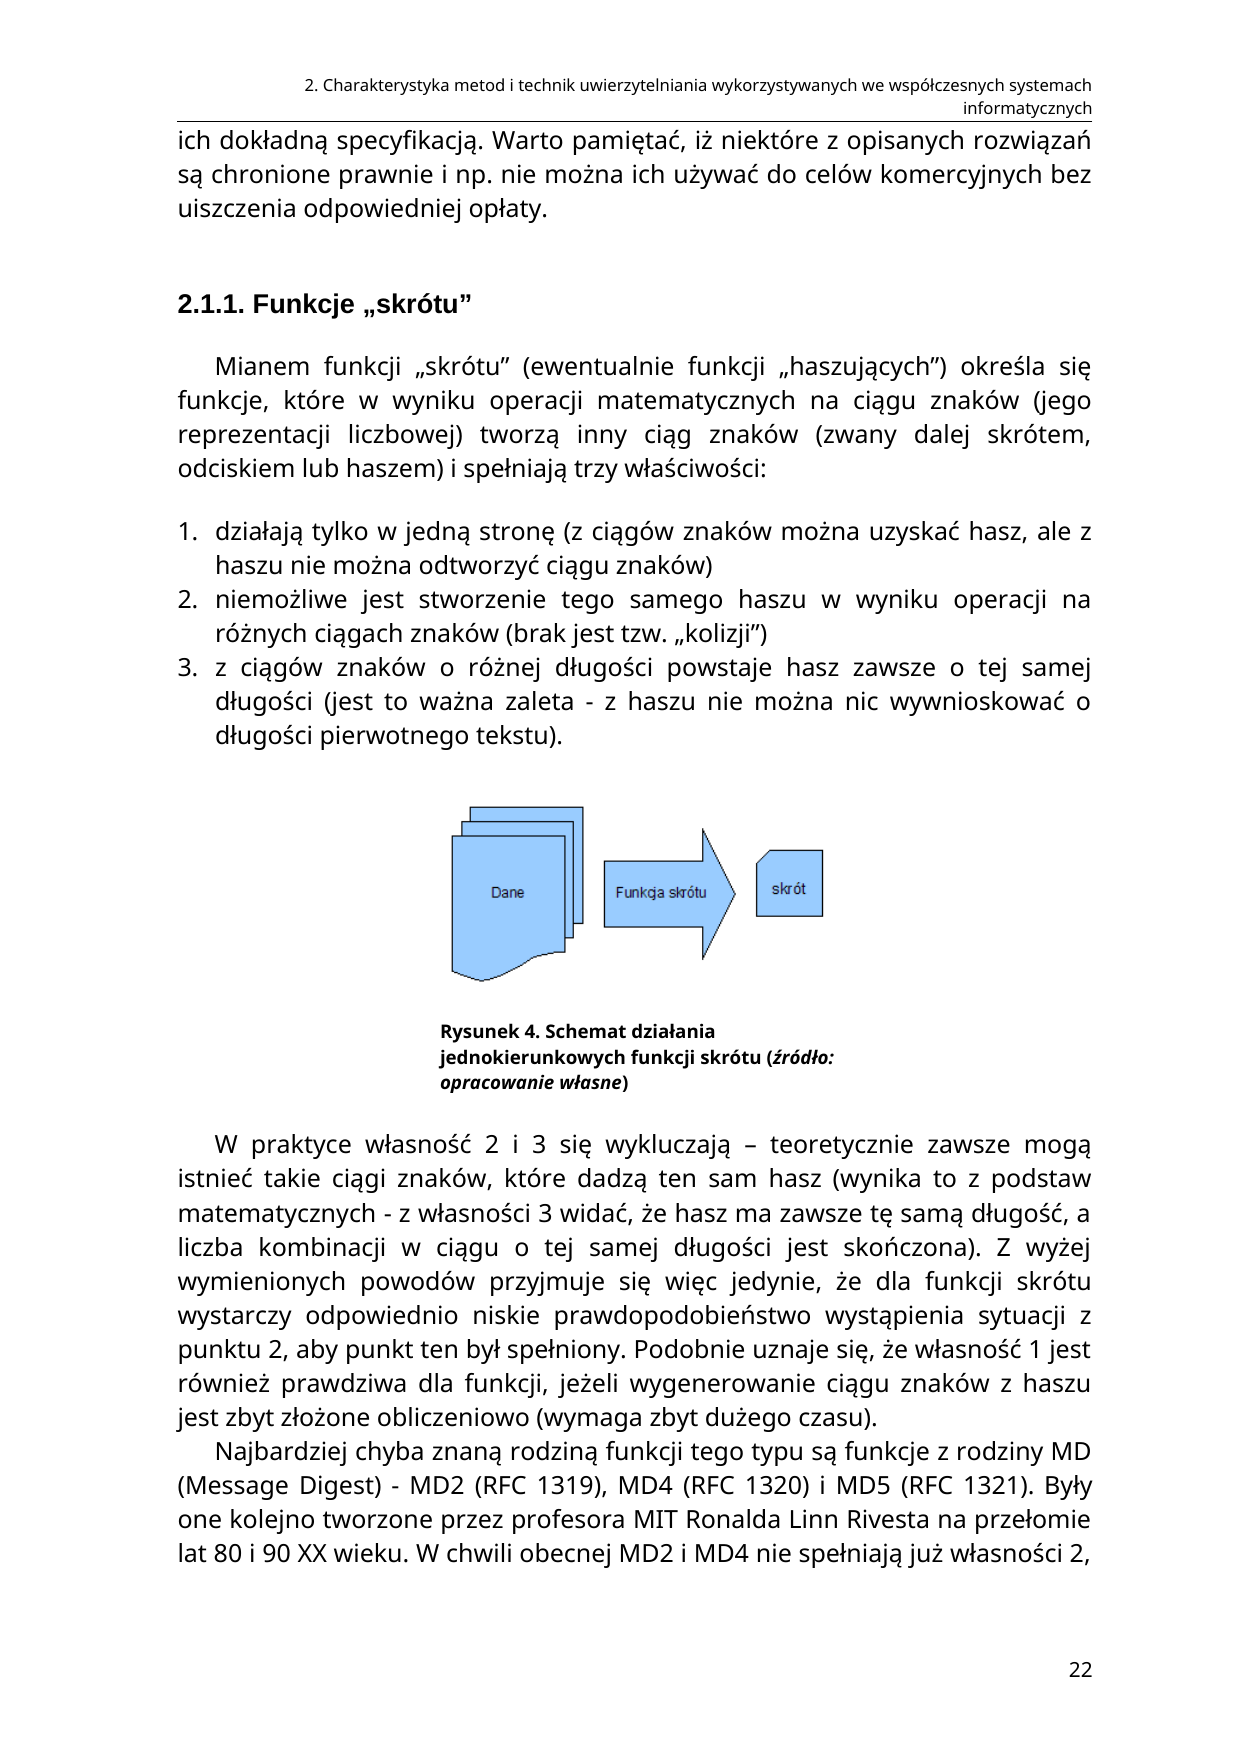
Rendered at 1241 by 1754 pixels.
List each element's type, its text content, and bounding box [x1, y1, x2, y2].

picture [435, 790, 834, 990]
subtitle 2.1.1. Funkcje „skrótu” [177, 288, 1092, 319]
text W praktyce własność 2 i 3 się wykluczają – teoretycznie zawsze mogą istnieć takie ciągi znaków, które dadzą ten sam hasz (wynika to z podstaw matematycznych - z własności 3 widać, że hasz ma zawsze tę samą długość, a liczba kombinacji w ciągu o tej samej długości jest skończona). Z wyżej wymienionych powodów przyjmuje się więc jedynie, że dla funkcji skrótu wystarczy odpowiednio niskie prawdopodobieństwo wystąpienia sytuacji z punktu 2, aby punkt ten był spełniony. Podobnie uznaje się, że własność 1 jest również prawdziwa dla funkcji, jeżeli wygenerowanie ciągu znaków z haszu jest zbyt złożone obliczeniowo (wymaga zbyt dużego czasu). [177, 1127, 1092, 1434]
list z ciągów znaków o różnej długości powstaje hasz zawsze o tej samej długości (jest to ważna zaleta - z haszu nie można nic wywnioskować o długości pierwotnego tekstu). [177, 650, 1092, 752]
list działają tylko w jedną stronę (z ciągów znaków można uzyskać hasz, ale z haszu nie można odtworzyć ciągu znaków) [177, 514, 1092, 582]
text Mianem funkcji „skrótu” (ewentualnie funkcji „haszujących”) określa się funkcje, które w wyniku operacji matematycznych na ciągu znaków (jego reprezentacji liczbowej) tworzą inny ciąg znaków (zwany dalej skrótem, odciskiem lub haszem) i spełniają trzy właściwości: [177, 348, 1092, 484]
text Najbardziej chyba znaną rodziną funkcji tego typu są funkcje z rodziny MD (Message Digest) - MD2 (RFC 1319), MD4 (RFC 1320) i MD5 (RFC 1321). Były one kolejno tworzone przez profesora MIT Ronalda Linn Rivesta na przełomie lat 80 i 90 XX wieku. W chwili obecnej MD2 i MD4 nie spełniają już własności 2, [177, 1434, 1092, 1570]
text Rysunek 4. Schemat działania jednokierunkowych funkcji skrótu (źródło: opracowanie własne) [440, 1018, 853, 1093]
list niemożliwe jest stworzenie tego samego haszu w wyniku operacji na różnych ciągach znaków (brak jest tzw. „kolizji”) [177, 582, 1092, 650]
text ich dokładną specyfikacją. Warto pamiętać, iż niektóre z opisanych rozwiązań są chronione prawnie i np. nie można ich używać do celów komercyjnych bez uiszczenia odpowiedniej opłaty. [177, 122, 1092, 224]
